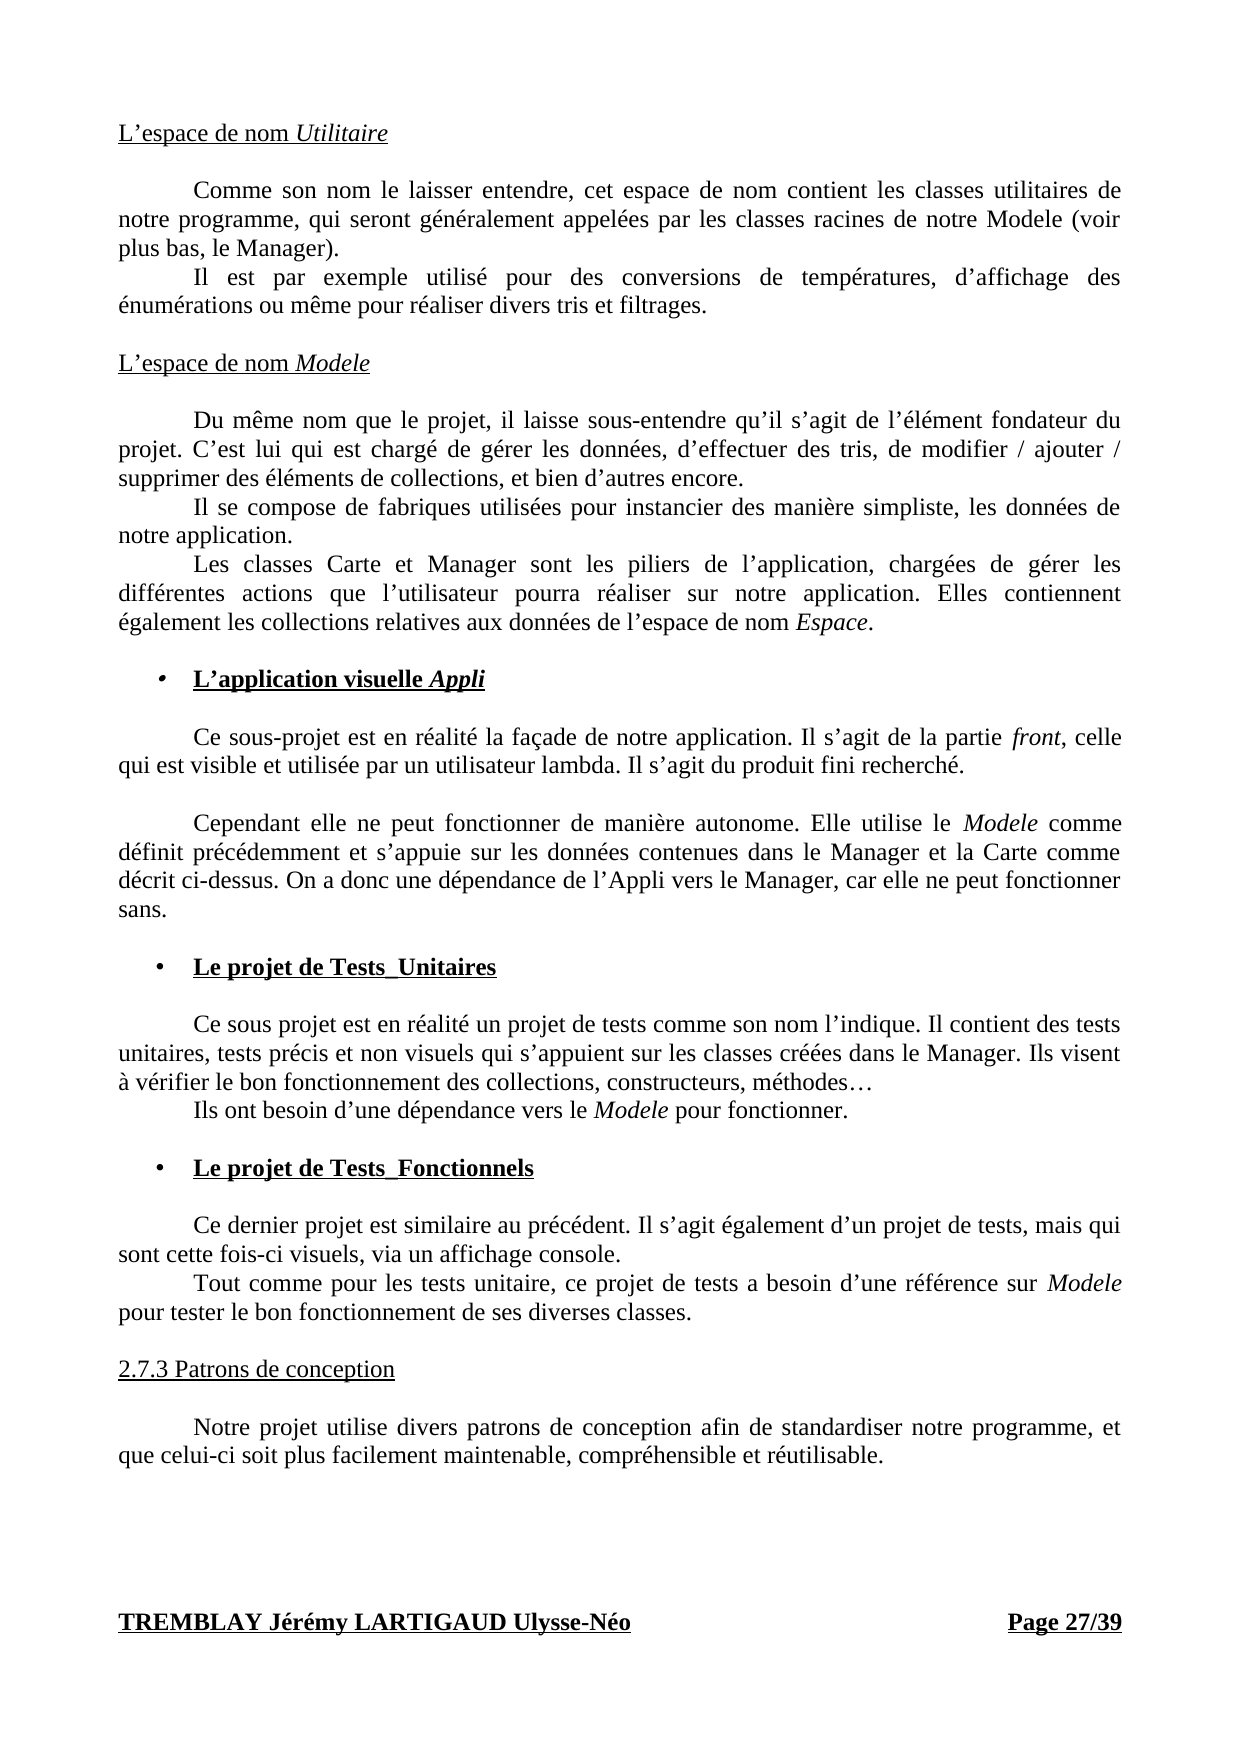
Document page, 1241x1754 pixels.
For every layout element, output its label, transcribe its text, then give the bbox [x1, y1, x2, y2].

text Ce sous-projet est en réalité la façade de notre application. Il s’agit de la partie front, celle qui est visible et utilisée par un utilisateur lambda. Il s’agit du produit fini recherché. [118, 722, 1122, 779]
text Ce dernier projet est similaire au précédent. Il s’agit également d’un projet de tests, mais qui sont cette fois-ci visuels, via un affichage console. [118, 1211, 1122, 1268]
text Ce sous projet est en réalité un projet de tests comme son nom l’indique. Il contient des tests unitaires, tests précis et non visuels qui s’appuient sur les classes créées dans le Manager. Ils visent à vérifier le bon fonctionnement des collections, constructeurs, méthodes… [118, 1009, 1122, 1096]
text Comme son nom le laisser entendre, cet espace de nom contient les classes utilitaires de notre programme, qui seront généralement appelées par les classes racines de notre Modele (voir plus bas, le Manager). [118, 176, 1122, 262]
text Tout comme pour les tests unitaire, ce projet de tests a besoin d’une référence sur Modele pour tester le bon fonctionnement de ses diverses classes. [118, 1268, 1122, 1326]
text Cependant elle ne peut fonctionner de manière autonome. Elle utilise le Modele comme définit précédemment et s’appuie sur les données contenues dans le Manager et la Carte comme décrit ci-dessus. On a donc une dépendance de l’Appli vers le Manager, car elle ne peut fonctionner sans. [118, 808, 1122, 923]
list L’application visuelle Appli [156, 664, 1122, 693]
text Il se compose de fabriques utilisées pour instancier des manière simpliste, les données de notre application. [118, 492, 1122, 549]
text L’espace de nom Utilitaire [118, 118, 1122, 147]
list Le projet de Tests_Fonctionnels [156, 1153, 1122, 1182]
text Ils ont besoin d’une dépendance vers le Modele pour fonctionner. [118, 1096, 1122, 1124]
text Il est par exemple utilisé pour des conversions de températures, d’affichage des énumérations ou même pour réaliser divers tris et filtrages. [118, 262, 1122, 319]
list Le projet de Tests_Unitaires [156, 952, 1122, 981]
text Notre projet utilise divers patrons de conception afin de standardiser notre programme, et que celui-ci soit plus facilement maintenable, compréhensible et réutilisable. [118, 1412, 1122, 1469]
text Du même nom que le projet, il laisse sous-entendre qu’il s’agit de l’élément fondateur du projet. C’est lui qui est chargé de gérer les données, d’effectuer des tris, de modifier / ajouter / supprimer des éléments de collections, et bien d’autres encore. [118, 406, 1122, 492]
text 2.7.3 Patrons de conception [118, 1354, 1122, 1383]
text L’espace de nom Modele [118, 348, 1122, 377]
text Les classes Carte et Manager sont les piliers de l’application, chargées de gérer les différentes actions que l’utilisateur pourra réaliser sur notre application. Elles contiennent également les collections relatives aux données de l’espace de nom Espace. [118, 549, 1122, 636]
